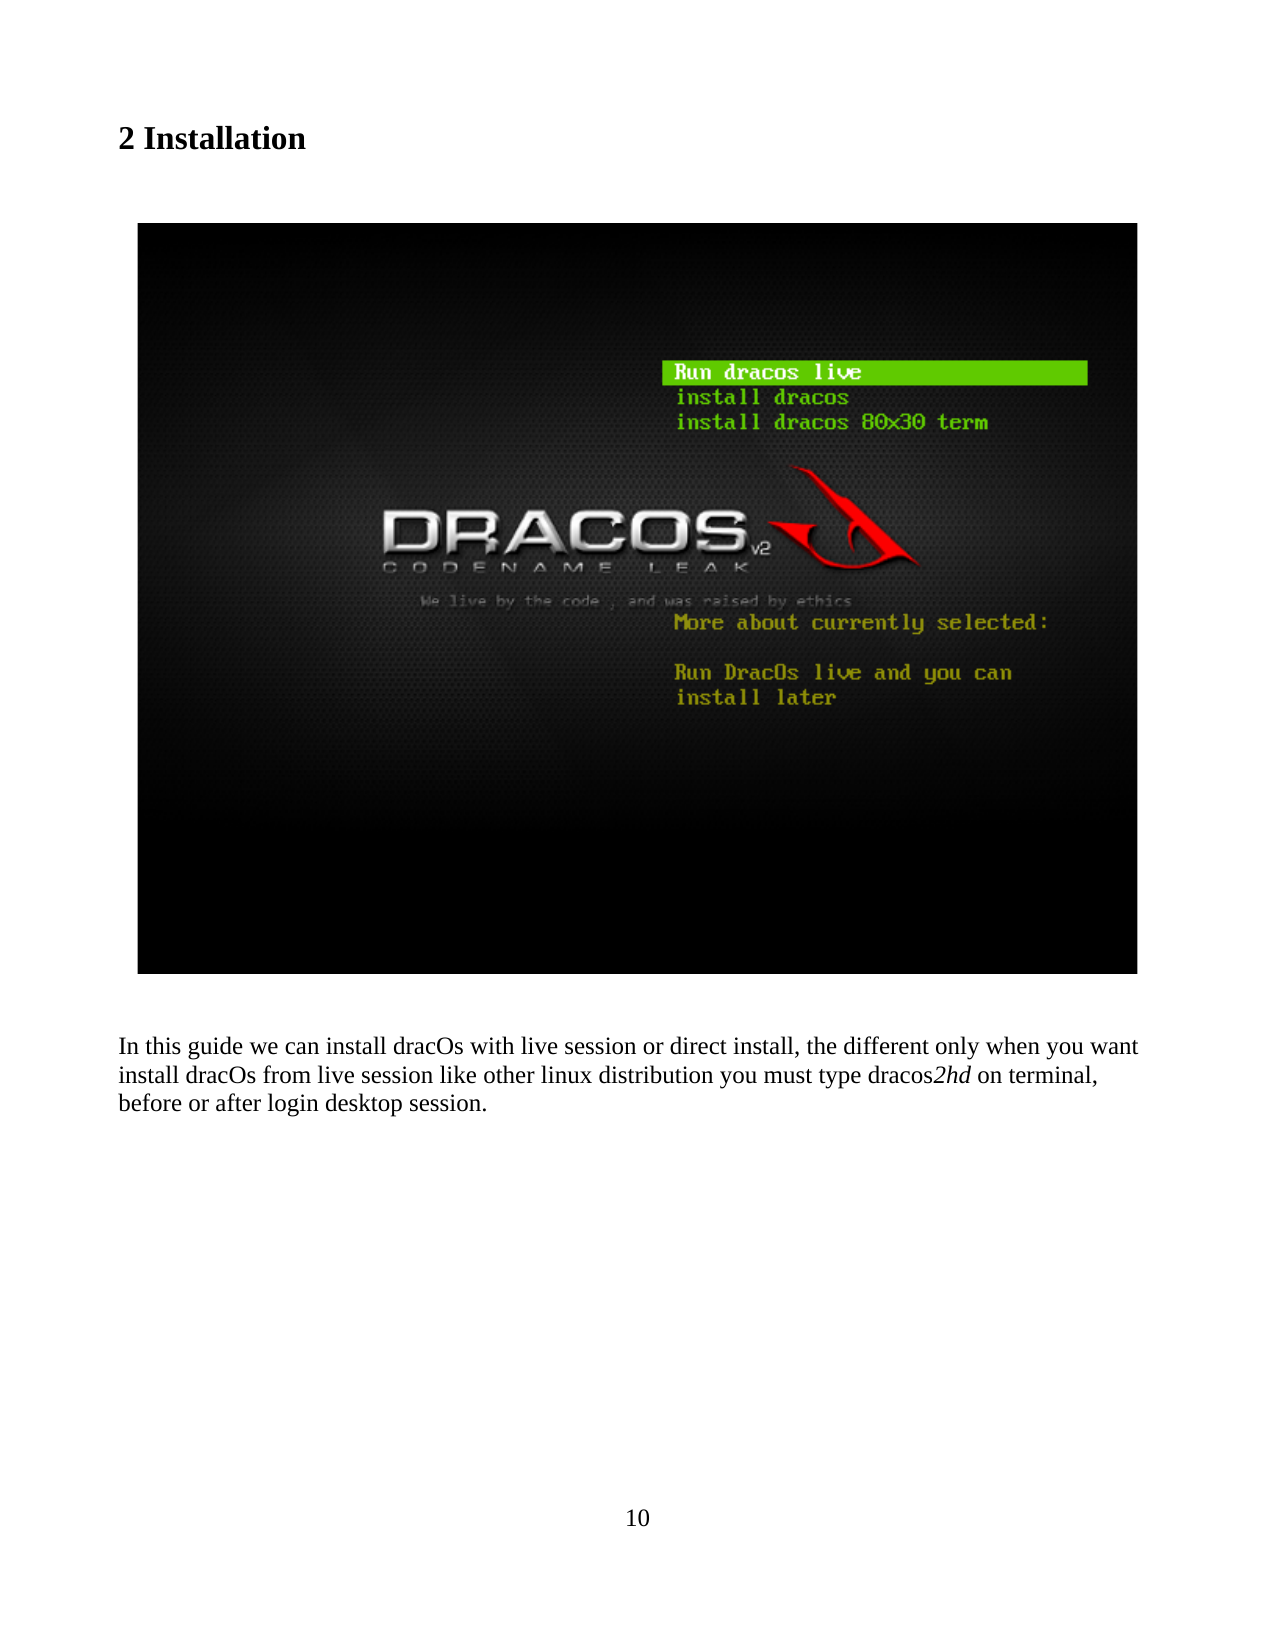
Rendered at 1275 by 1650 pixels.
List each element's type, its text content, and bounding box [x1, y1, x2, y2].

picture [137, 223, 1138, 974]
text In this guide we can install dracOs with live session or direct install, the different only when you want install dracOs from live session like other linux distribution you must type dracos2hd on terminal, before or after login desktop session. [118, 1031, 1157, 1117]
text 2 Installation [118, 118, 1157, 156]
